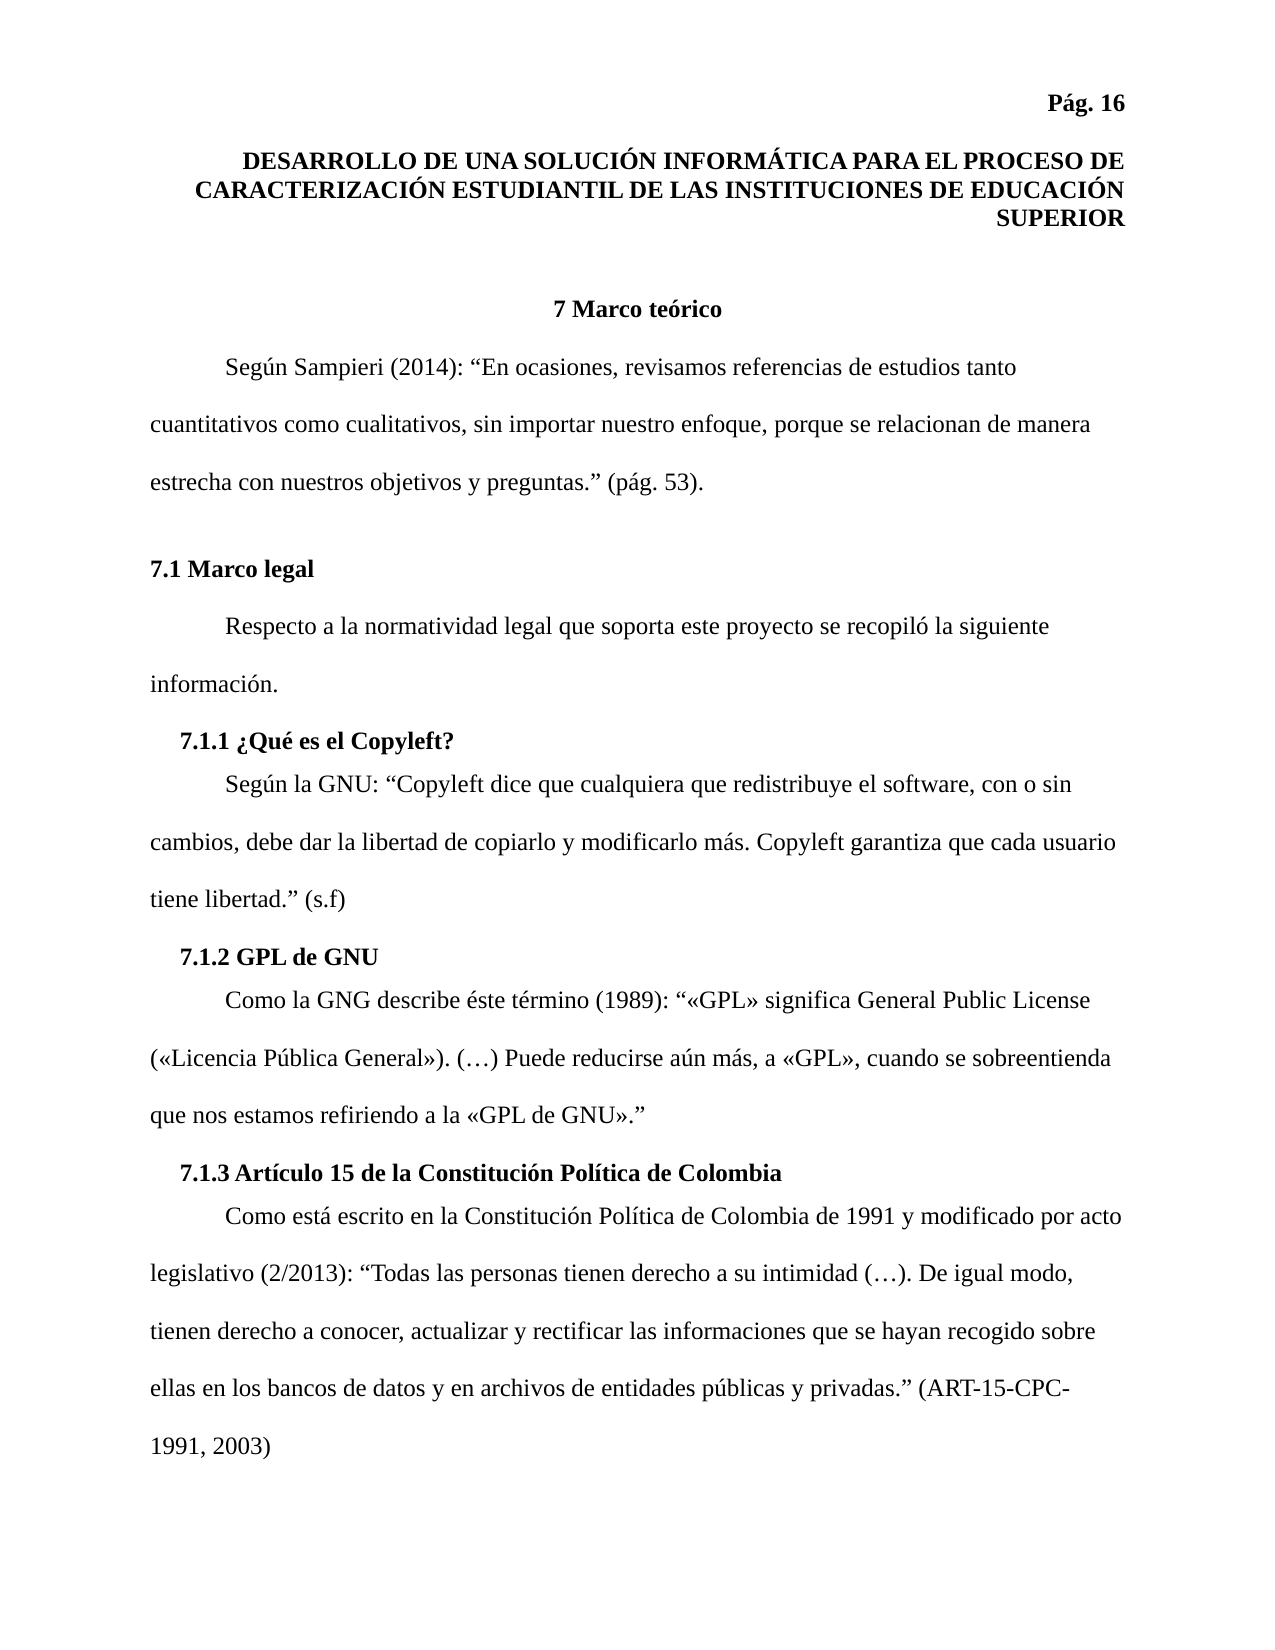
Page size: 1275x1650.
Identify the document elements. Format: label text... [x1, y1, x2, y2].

text Según Sampieri (2014): “En ocasiones, revisamos referencias de estudios tanto cuantitativos como cualitativos, sin importar nuestro enfoque, porque se relacionan de manera estrecha con nuestros objetivos y preguntas.” (pág. 53). [150, 352, 1125, 496]
text Respecto a la normatividad legal que soporta este proyecto se recopiló la siguiente información. [150, 611, 1125, 698]
list 7.1 Marco legal [150, 554, 1125, 583]
subtitle 7 Marco teórico [150, 294, 1125, 323]
subtitle 7.1.2 GPL de GNU [150, 942, 1125, 971]
text Como la GNG describe éste término (1989): “«GPL» significa General Public License («Licencia Pública General»). (…) Puede reducirse aún más, a «GPL», cuando se sobreentienda que nos estamos refiriendo a la «GPL de GNU».” [150, 985, 1125, 1129]
subtitle 7.1.3 Artículo 15 de la Constitución Política de Colombia [150, 1158, 1125, 1186]
text Según la GNU: “Copyleft dice que cualquiera que redistribuye el software, con o sin cambios, debe dar la libertad de copiarlo y modificarlo más. Copyleft garantiza que cada usuario tiene libertad.” (s.f) [150, 769, 1125, 913]
text Como está escrito en la Constitución Política de Colombia de 1991 y modificado por acto legislativo (2/2013): “Todas las personas tienen derecho a su intimidad (…). De igual modo, tienen derecho a conocer, actualizar y rectificar las informaciones que se hayan recogido sobre ellas en los bancos de datos y en archivos de entidades públicas y privadas.” (ART-15-CPC-1991, 2003) [150, 1201, 1125, 1459]
subtitle 7.1.1 ¿Qué es el Copyleft? [150, 726, 1125, 755]
